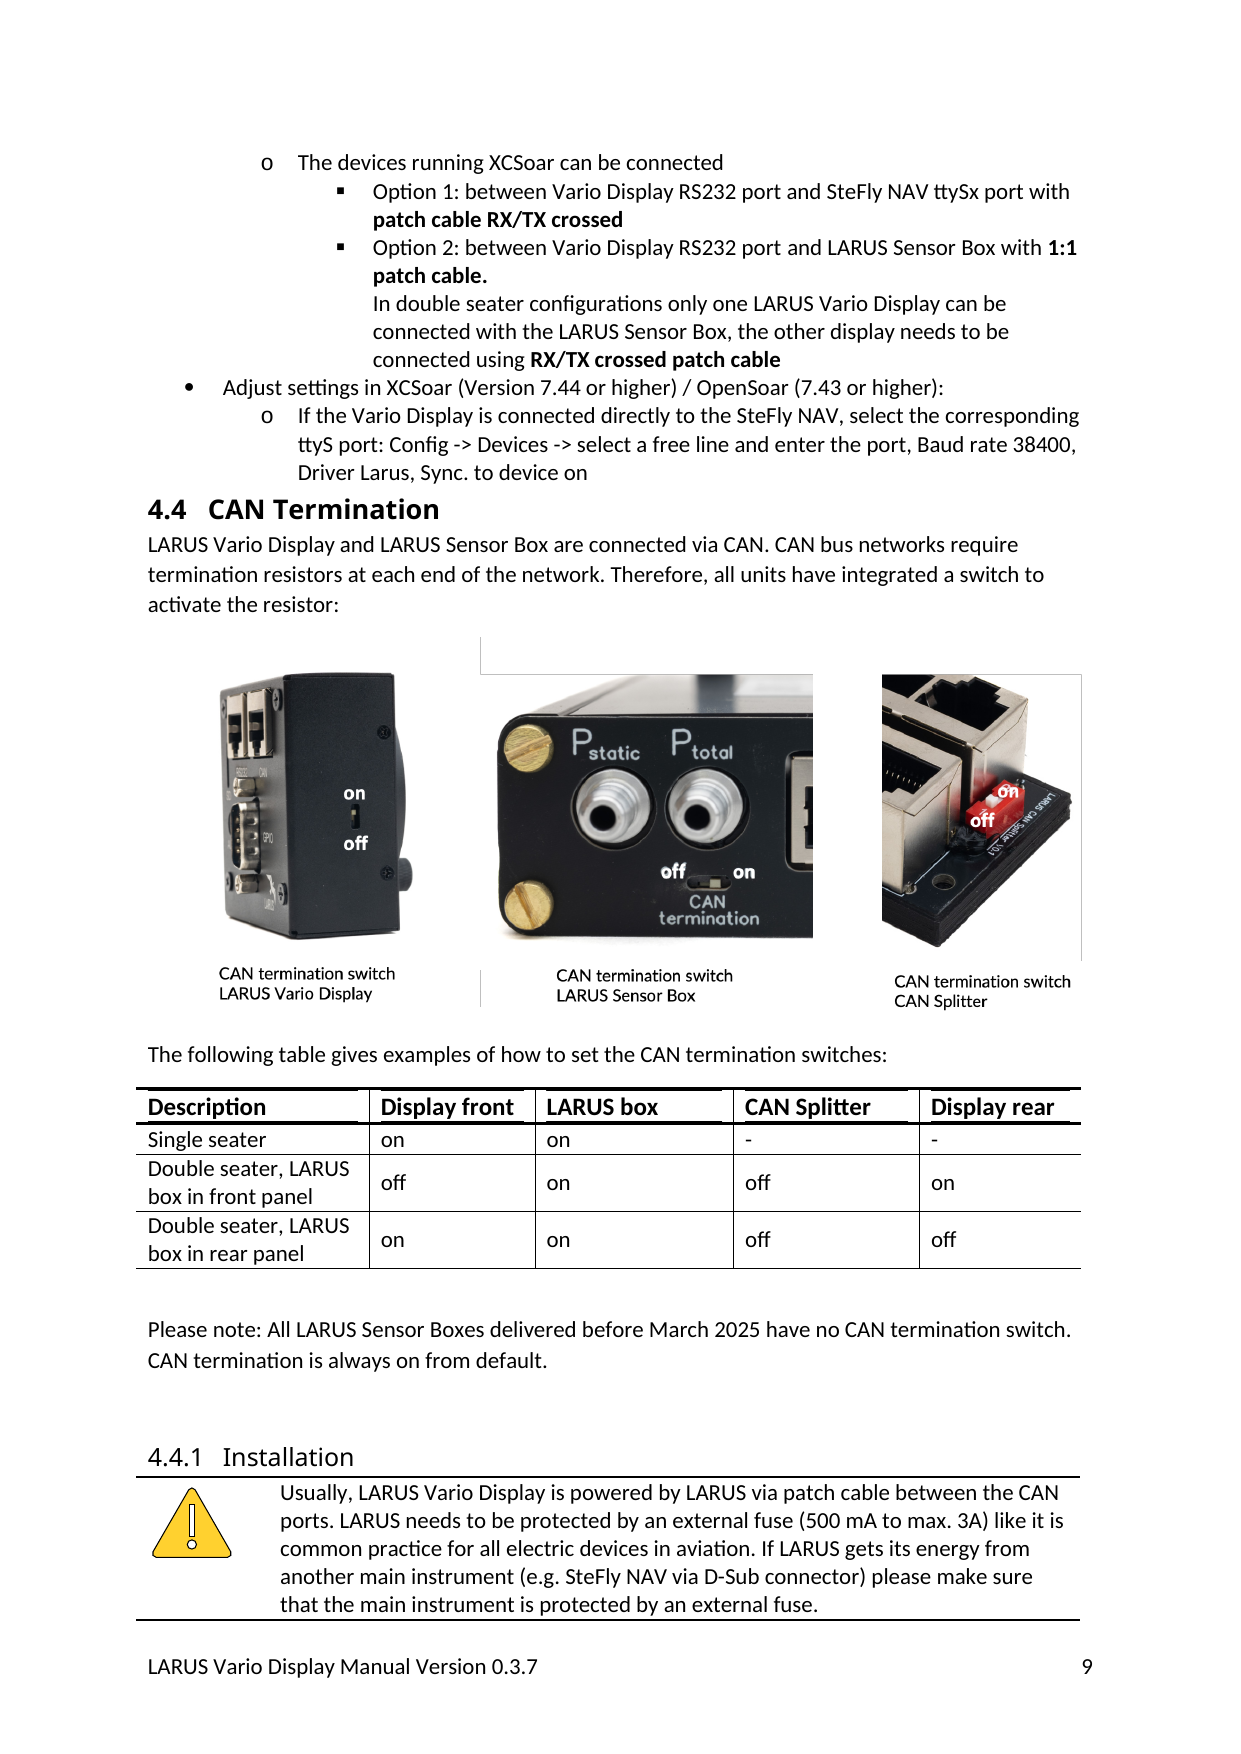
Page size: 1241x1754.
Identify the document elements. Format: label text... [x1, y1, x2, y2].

text LARUS Vario Display and LARUS Sensor Box are connected via CAN. CAN bus networks require termination resistors at each end of the network. Therefore, all units have integrated a switch to activate the resistor: [148, 530, 1093, 618]
table_header Usually, LARUS Vario Display is powered by LARUS via patch cable between the CAN ports. LARUS needs to be protected by an external fuse (500 mA to max. 3A) like it is common practice for all electric devices in aviation. If LARUS gets its energy from another main instrument (e.g. SteFly NAV via D-Sub connector) please make sure that the main instrument is protected by an external fuse. [269, 1478, 1080, 1618]
list Adjust settings in XCSoar (Version 7.44 or higher) / OpenSoar (7.43 or higher): [185, 373, 1093, 401]
table_cell off [734, 1212, 919, 1268]
table_cell on [536, 1125, 733, 1153]
text Please note: All LARUS Sensor Boxes delivered before March 2025 have no CAN termination switch. CAN termination is always on from default. [148, 1316, 1093, 1374]
table_header Description [136, 1090, 369, 1122]
text The following table gives examples of how to set the CAN termination switches: [148, 1040, 1093, 1068]
table_cell on [370, 1125, 535, 1153]
table_cell - [734, 1125, 919, 1153]
table_cell Double seater, LARUS box in front panel [136, 1155, 369, 1211]
table_header LARUS box [536, 1090, 733, 1122]
table_cell Single seater [136, 1125, 369, 1153]
list Option 2: between Vario Display RS232 port and LARUS Sensor Box with 1:1 patch cable. In double seater configurations only one LARUS Vario Display can be connected with the LARUS Sensor Box, the other display needs to be connected using RX/TX crossed patch cable [335, 233, 1093, 373]
table_cell on [920, 1155, 1081, 1211]
table_cell - [920, 1125, 1081, 1153]
table_cell on [370, 1212, 535, 1268]
table_header [136, 1478, 269, 1618]
table_cell on [536, 1155, 733, 1211]
table_header Display rear [920, 1090, 1081, 1122]
picture [147, 637, 1093, 1021]
table_cell off [920, 1212, 1081, 1268]
table_cell on [536, 1212, 733, 1268]
list The devices running XCSoar can be connected [260, 148, 1093, 177]
list If the Vario Display is connected directly to the SteFly NAV, select the corresponding ttyS port: Config -> Devices -> select a free line and enter the port, Baud rate 38400, Driver Larus, Sync. to device on [260, 401, 1093, 486]
table_cell off [370, 1155, 535, 1211]
table_cell Double seater, LARUS box in rear panel [136, 1212, 369, 1268]
table_header CAN Splitter [734, 1090, 919, 1122]
table_header Display front [370, 1090, 535, 1122]
subtitle Installation [148, 1439, 1093, 1473]
list Option 1: between Vario Display RS232 port and SteFly NAV ttySx port with patch cable RX/TX crossed [335, 177, 1093, 233]
subtitle CAN Termination [148, 490, 1093, 527]
table_cell off [734, 1155, 919, 1211]
